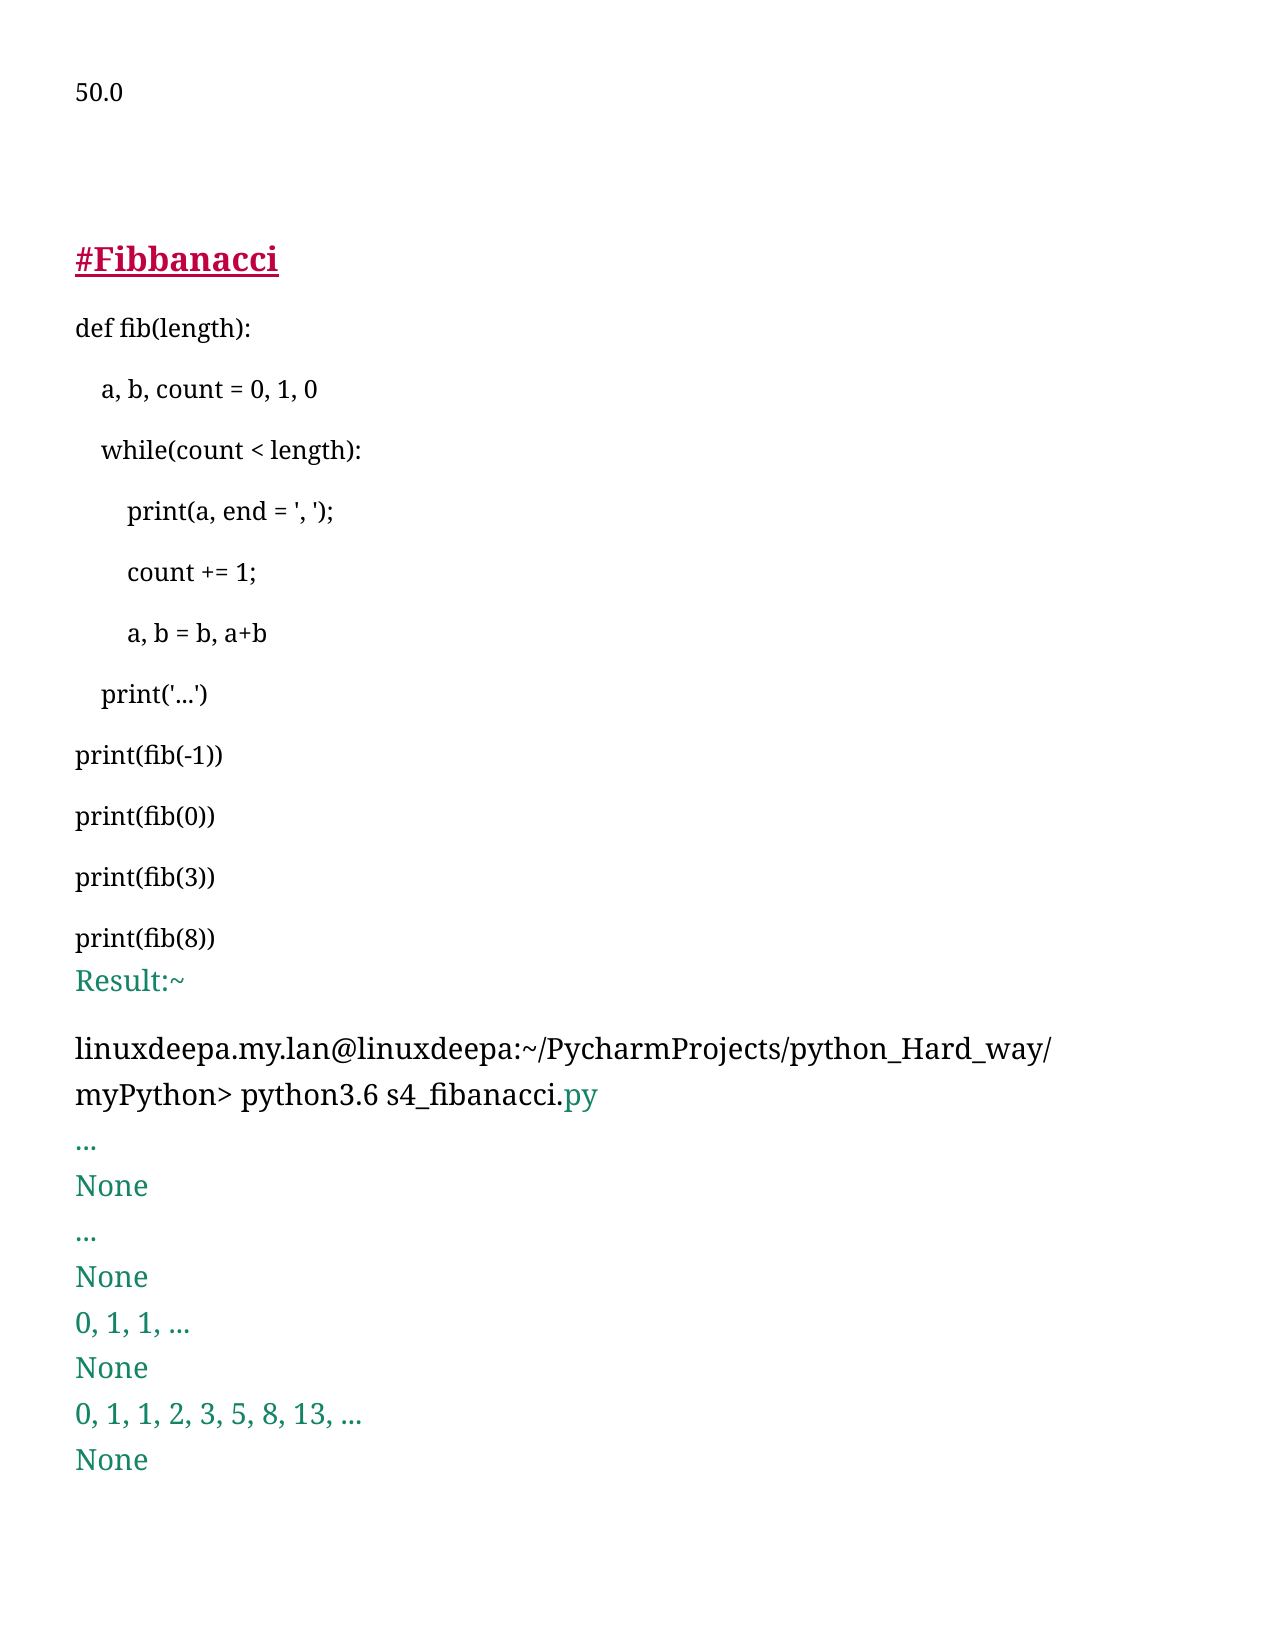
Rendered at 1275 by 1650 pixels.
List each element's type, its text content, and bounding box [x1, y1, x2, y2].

text print(fib(-1)) [75, 738, 1200, 772]
text print(fib(8)) Result:~ [75, 921, 1200, 1000]
text print(fib(3)) [75, 860, 1200, 894]
text count += 1; [75, 554, 1200, 588]
text print('...') [75, 677, 1200, 711]
text #Fibbanacci [75, 236, 1200, 282]
text print(fib(0)) [75, 799, 1200, 833]
text 50.0 [75, 75, 1200, 148]
text while(count < length): [75, 432, 1200, 466]
text a, b, count = 0, 1, 0 [75, 371, 1200, 405]
text a, b = b, a+b [75, 616, 1200, 649]
text print(a, end = ', '); [75, 493, 1200, 527]
text linuxdeepa.my.lan@linuxdeepa:~/PycharmProjects/python_Hard_way/myPython> python3.6 s4_fibanacci.py ... None ... None 0, 1, 1, ... None 0, 1, 1, 2, 3, 5, 8, 13, ... None [75, 1028, 1200, 1518]
text def fib(length): [75, 310, 1200, 344]
